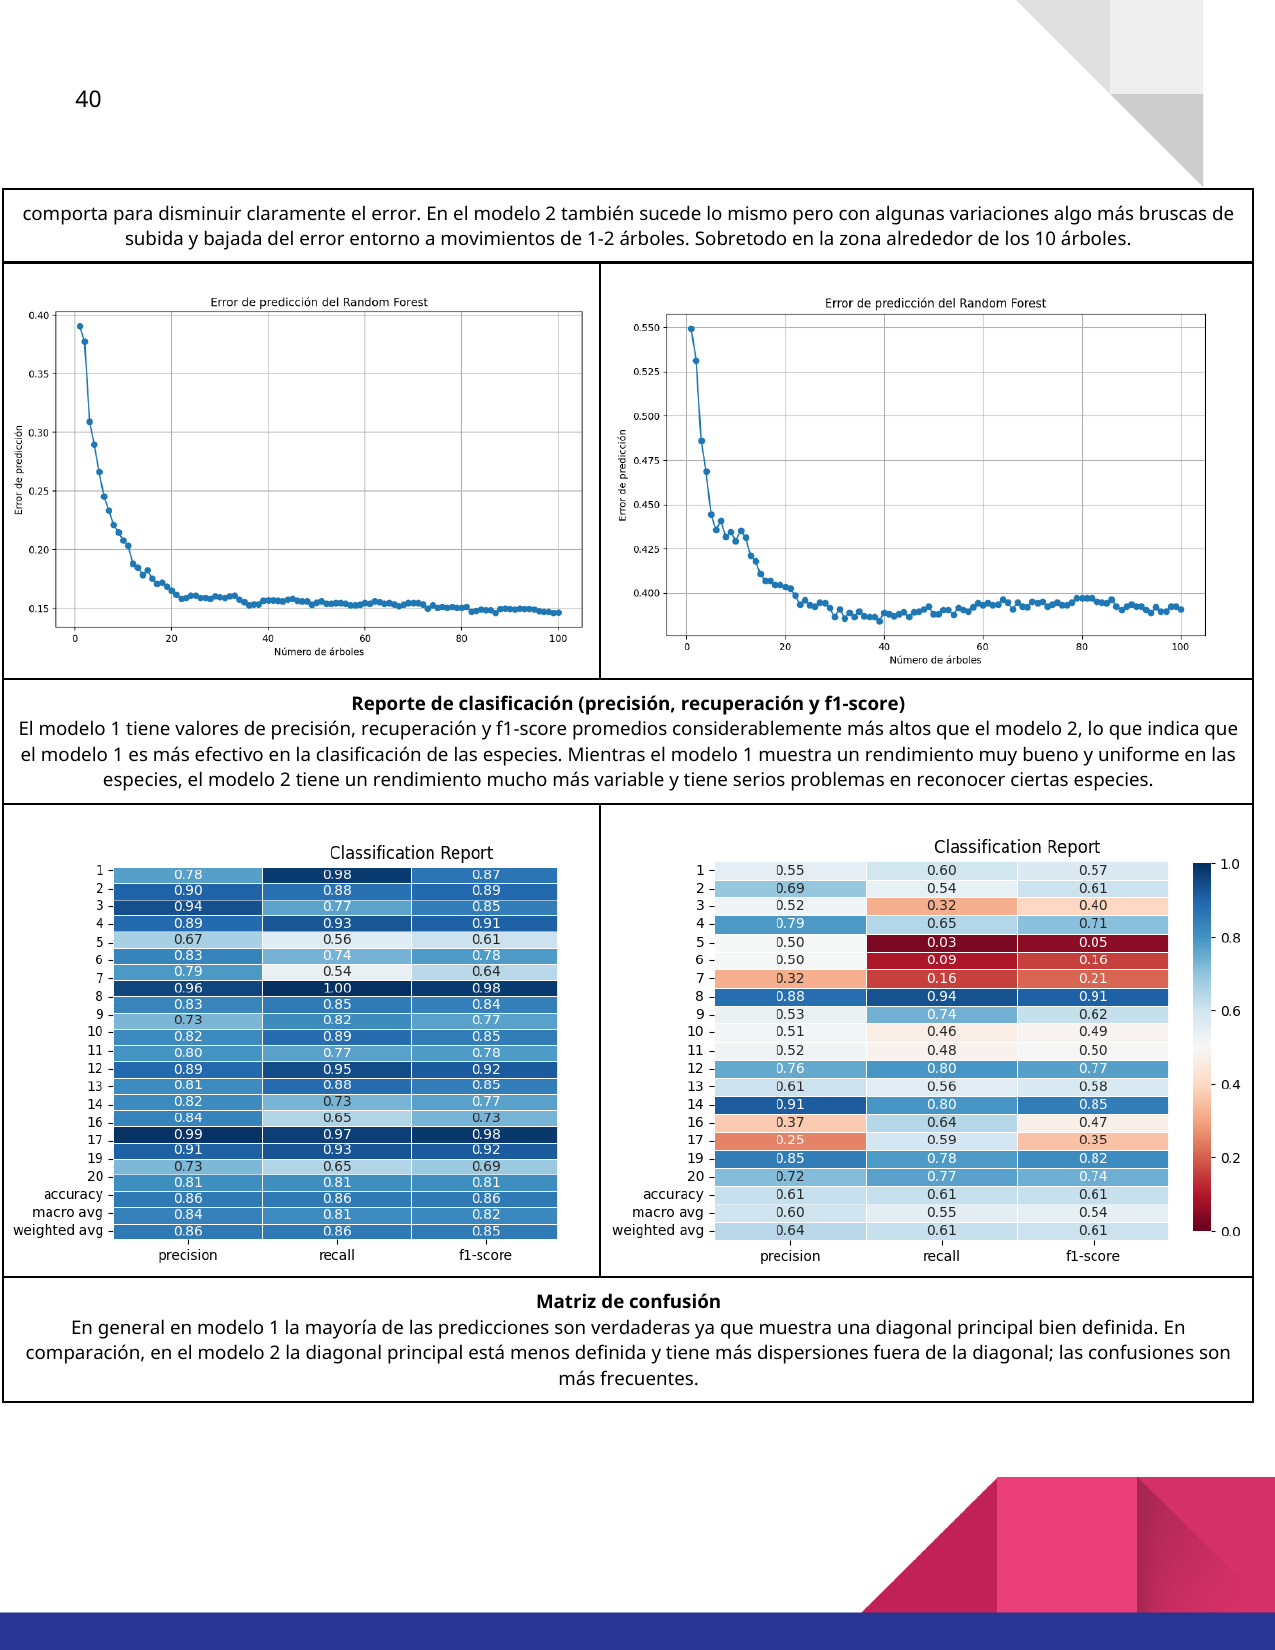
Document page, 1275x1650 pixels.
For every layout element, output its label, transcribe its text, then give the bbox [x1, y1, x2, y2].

table_cell Matriz de confusión En general en modelo 1 la mayoría de las predicciones son verdaderas ya que muestra una diagonal principal bien definida. En comparación, en el modelo 2 la diagonal principal está menos definida y tiene más dispersiones fuera de la diagonal; las confusiones son más frecuentes. [4, 1278, 1252, 1401]
picture [1015, 0, 1204, 188]
picture [610, 294, 1213, 668]
table_cell [4, 805, 599, 1276]
picture [609, 836, 1169, 1266]
picture [12, 294, 590, 660]
table_cell Reporte de clasificación (precisión, recuperación y f1-score) El modelo 1 tiene valores de precisión, recuperación y f1-score promedios considerablemente más altos que el modelo 2, lo que indica que el modelo 1 es más efectivo en la clasificación de las especies. Mientras el modelo 1 muestra un rendimiento muy bueno y uniforme en las especies, el modelo 2 tiene un rendimiento mucho más variable y tiene serios problemas en reconocer ciertas especies. [4, 680, 1252, 803]
table_cell [601, 264, 1252, 678]
picture [113, 840, 558, 1266]
table_cell [601, 805, 1252, 1276]
picture [0, 1475, 1275, 1650]
table_cell [4, 264, 599, 678]
table_cell comporta para disminuir claramente el error. En el modelo 2 también sucede lo mismo pero con algunas variaciones algo más bruscas de subida y bajada del error entorno a movimientos de 1-2 árboles. Sobretodo en la zona alrededor de los 10 árboles. [4, 190, 1252, 261]
picture [12, 836, 20, 1266]
